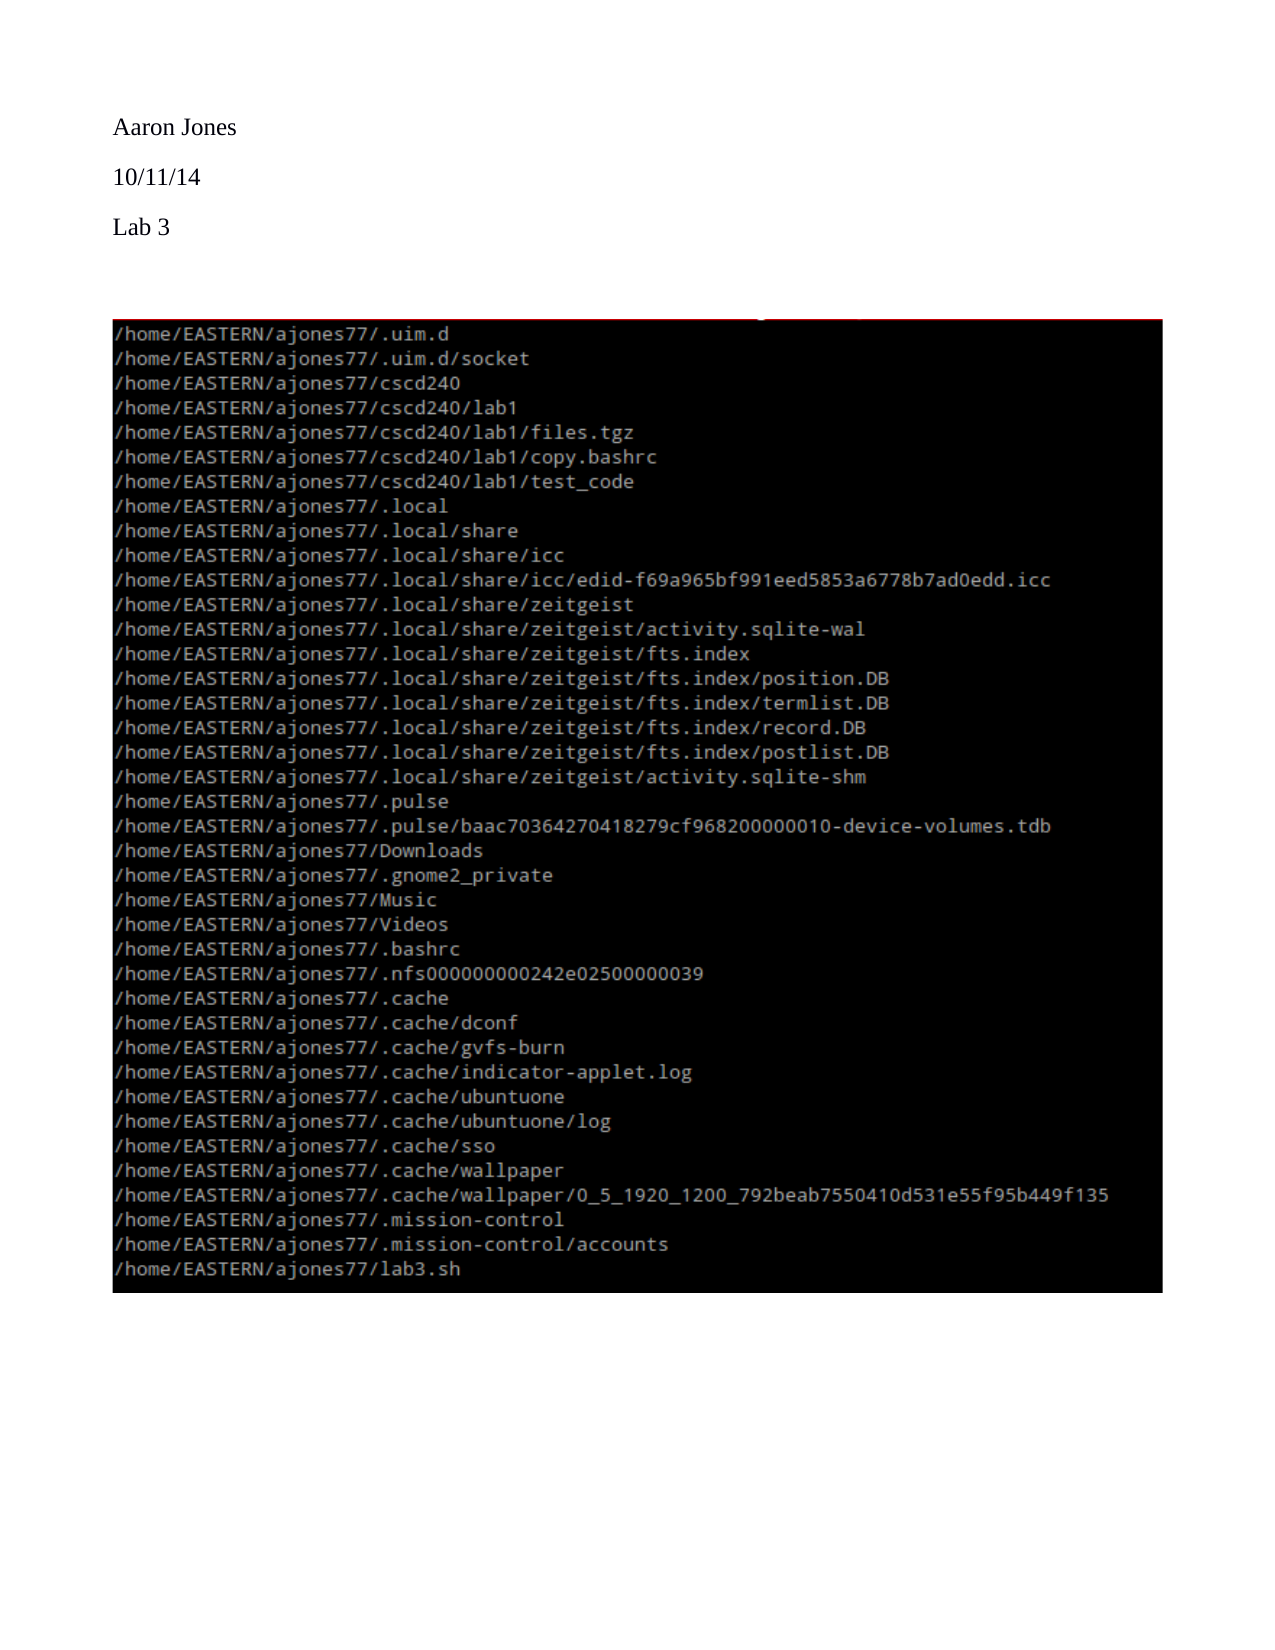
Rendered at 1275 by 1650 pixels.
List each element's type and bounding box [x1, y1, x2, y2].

picture [112, 319, 1163, 1293]
